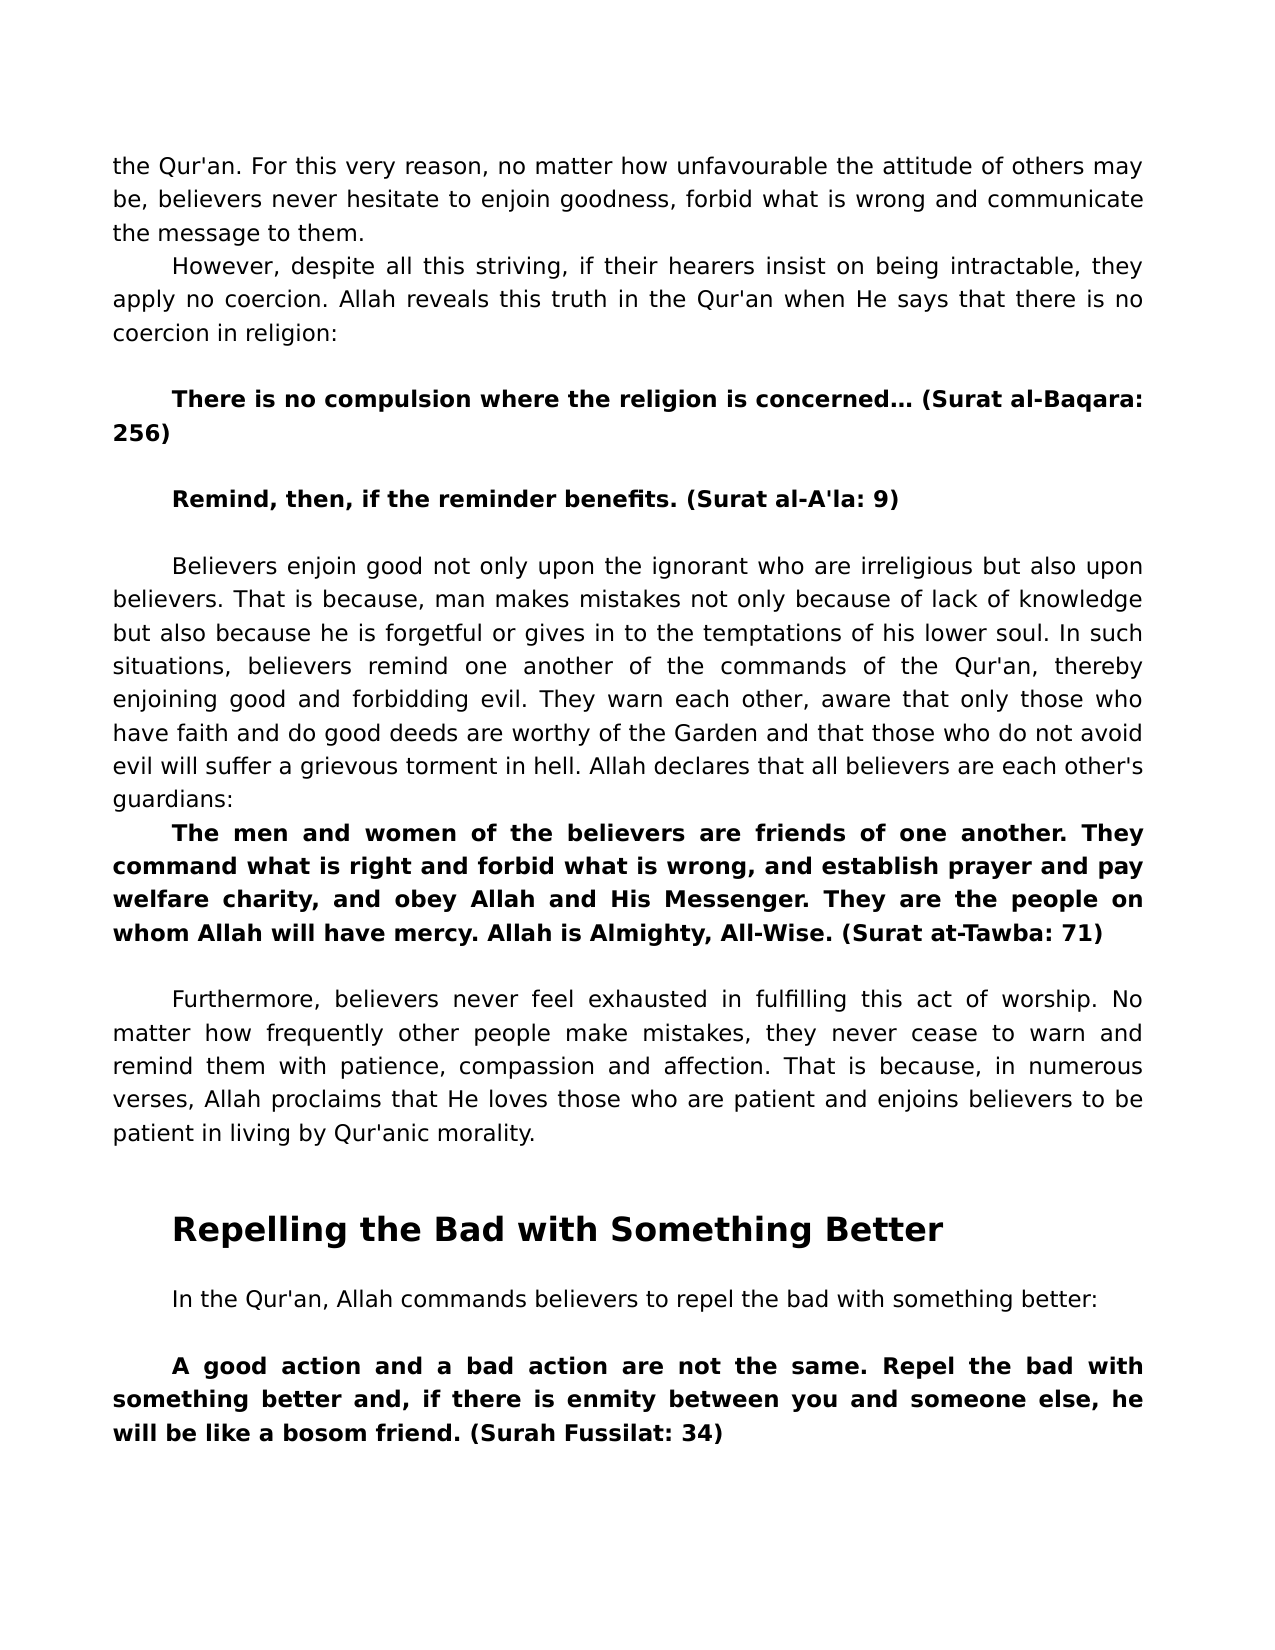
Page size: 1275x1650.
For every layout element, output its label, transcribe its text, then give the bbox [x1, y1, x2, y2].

text A good action and a bad action are not the same. Repel the bad with something better and, if there is enmity between you and someone else, he will be like a bosom friend. (Surah Fussilat: 34) [112, 1348, 1145, 1448]
text Remind, then, if the reminder benefits. (Surat al-A'la: 9) [112, 481, 1145, 514]
text However, despite all this striving, if their hearers insist on being intractable, they apply no coercion. Allah reveals this truth in the Qur'an when He says that there is no coercion in religion: [112, 248, 1145, 348]
text The men and women of the believers are friends of one another. They command what is right and forbid what is wrong, and establish prayer and pay welfare charity, and obey Allah and His Messenger. They are the people on whom Allah will have mercy. Allah is Almighty, All-Wise. (Surat at-Tawba: 71) [112, 814, 1145, 948]
text There is no compulsion where the religion is concerned… (Surat al-Baqara: 256) [112, 381, 1145, 448]
text Repelling the Bad with Something Better [112, 1214, 1145, 1248]
text In the Qur'an, Allah commands believers to repel the bad with something better: [112, 1281, 1145, 1314]
text Believers enjoin good not only upon the ignorant who are irreligious but also upon believers. That is because, man makes mistakes not only because of lack of knowledge but also because he is forgetful or gives in to the temptations of his lower soul. In such situations, believers remind one another of the commands of the Qur'an, thereby enjoining good and forbidding evil. They warn each other, aware that only those who have faith and do good deeds are worthy of the Garden and that those who do not avoid evil will suffer a grievous torment in hell. Allah declares that all believers are each other's guardians: [112, 548, 1145, 814]
text the Qur'an. For this very reason, no matter how unfavourable the attitude of others may be, believers never hesitate to enjoin goodness, forbid what is wrong and communicate the message to them. [112, 148, 1145, 248]
text Furthermore, believers never feel exhausted in fulfilling this act of worship. No matter how frequently other people make mistakes, they never cease to warn and remind them with patience, compassion and affection. That is because, in numerous verses, Allah proclaims that He loves those who are patient and enjoins believers to be patient in living by Qur'anic morality. [112, 981, 1145, 1148]
